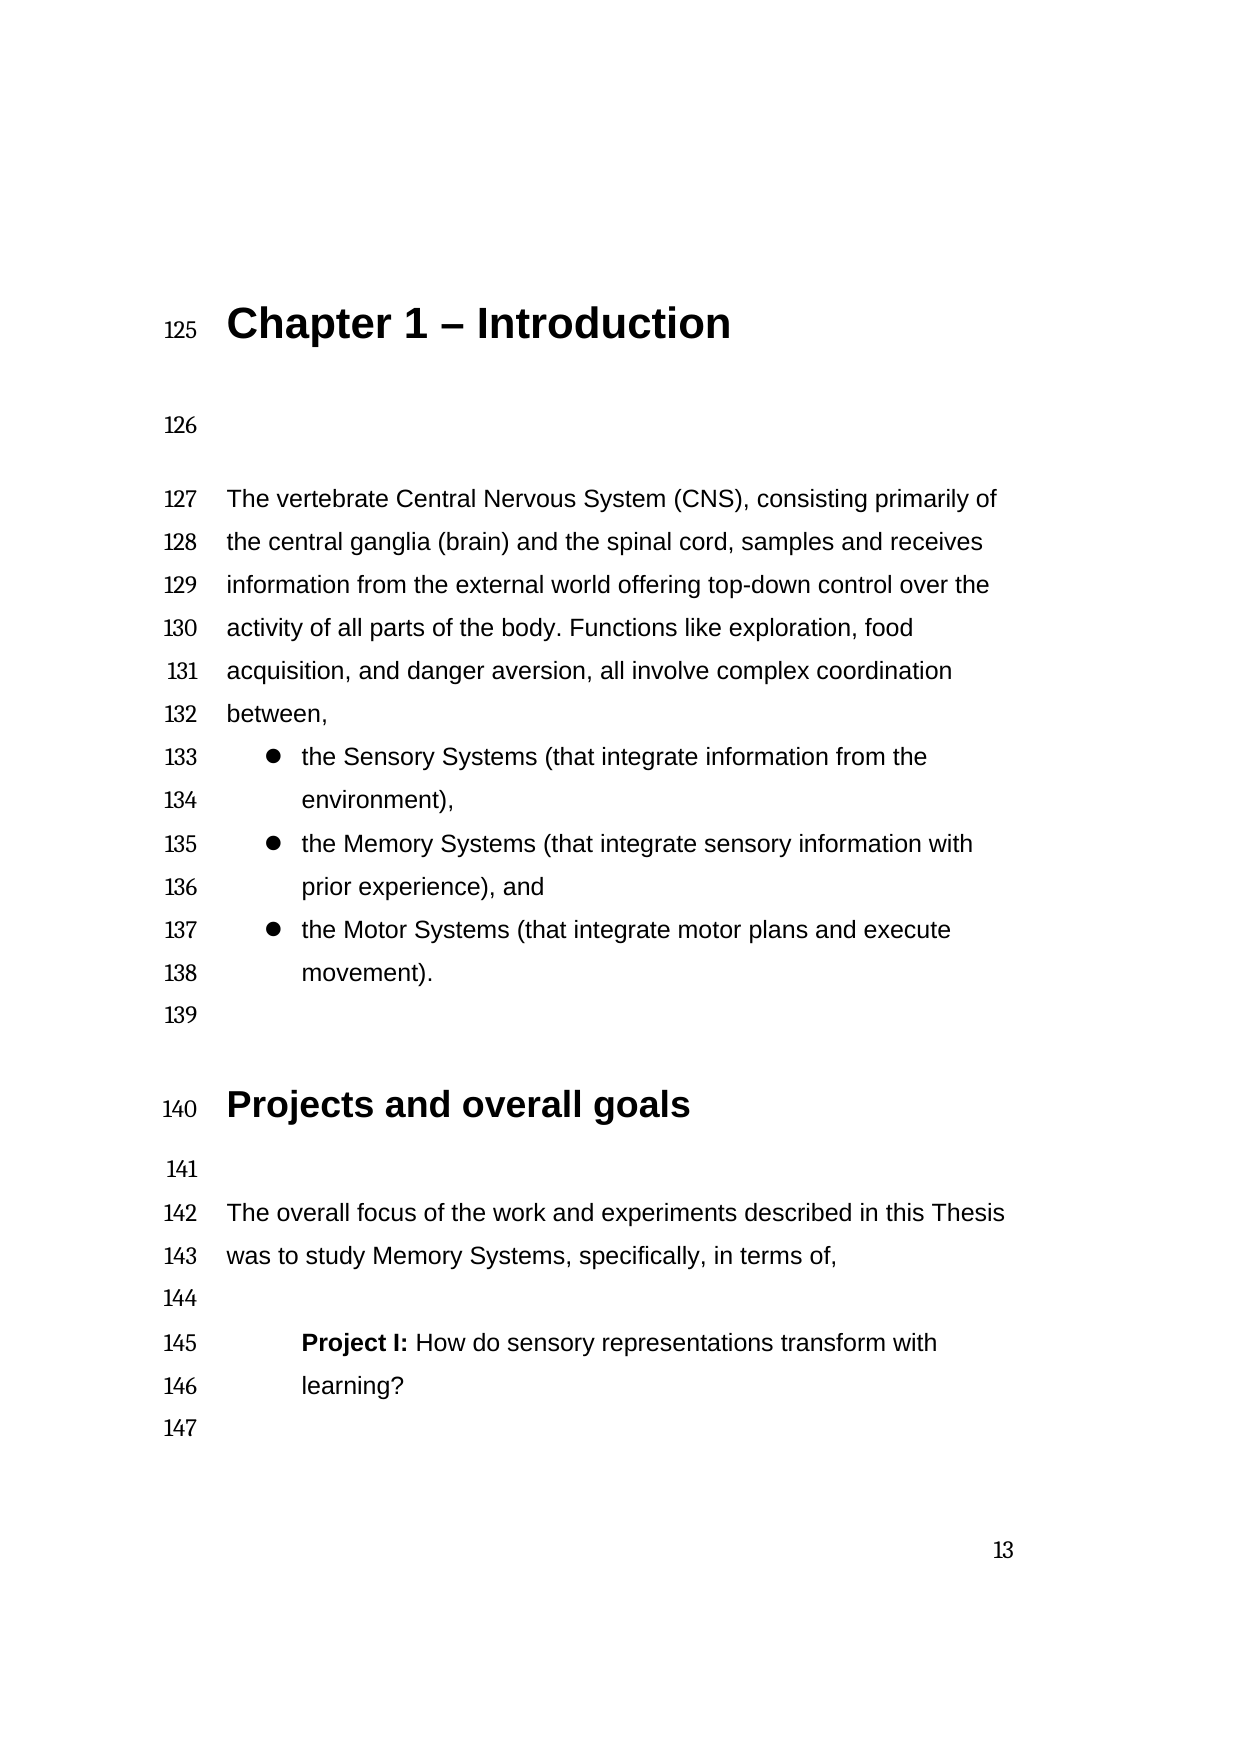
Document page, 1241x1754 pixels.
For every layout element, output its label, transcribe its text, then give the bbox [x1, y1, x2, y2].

text Project I: How do sensory representations transform with learning? [301, 1327, 1014, 1399]
list the Sensory Systems (that integrate information from the environment), [264, 742, 1014, 814]
text The overall focus of the work and experiments described in this Thesis was to study Memory Systems, specifically, in terms of, [226, 1198, 1014, 1270]
list the Motor Systems (that integrate motor plans and execute movement). [264, 915, 1014, 987]
list the Memory Systems (that integrate sensory information with prior experience), and [264, 829, 1014, 901]
subtitle Projects and overall goals [226, 1082, 1014, 1125]
subtitle Chapter 1 – Introduction [226, 298, 1014, 348]
text The vertebrate Central Nervous System (CNS), consisting primarily of the central ganglia (brain) and the spinal cord, samples and receives information from the external world offering top-down control over the activity of all parts of the body. Functions like exploration, food acquisition, and danger aversion, all involve complex coordination between, [226, 483, 1014, 728]
